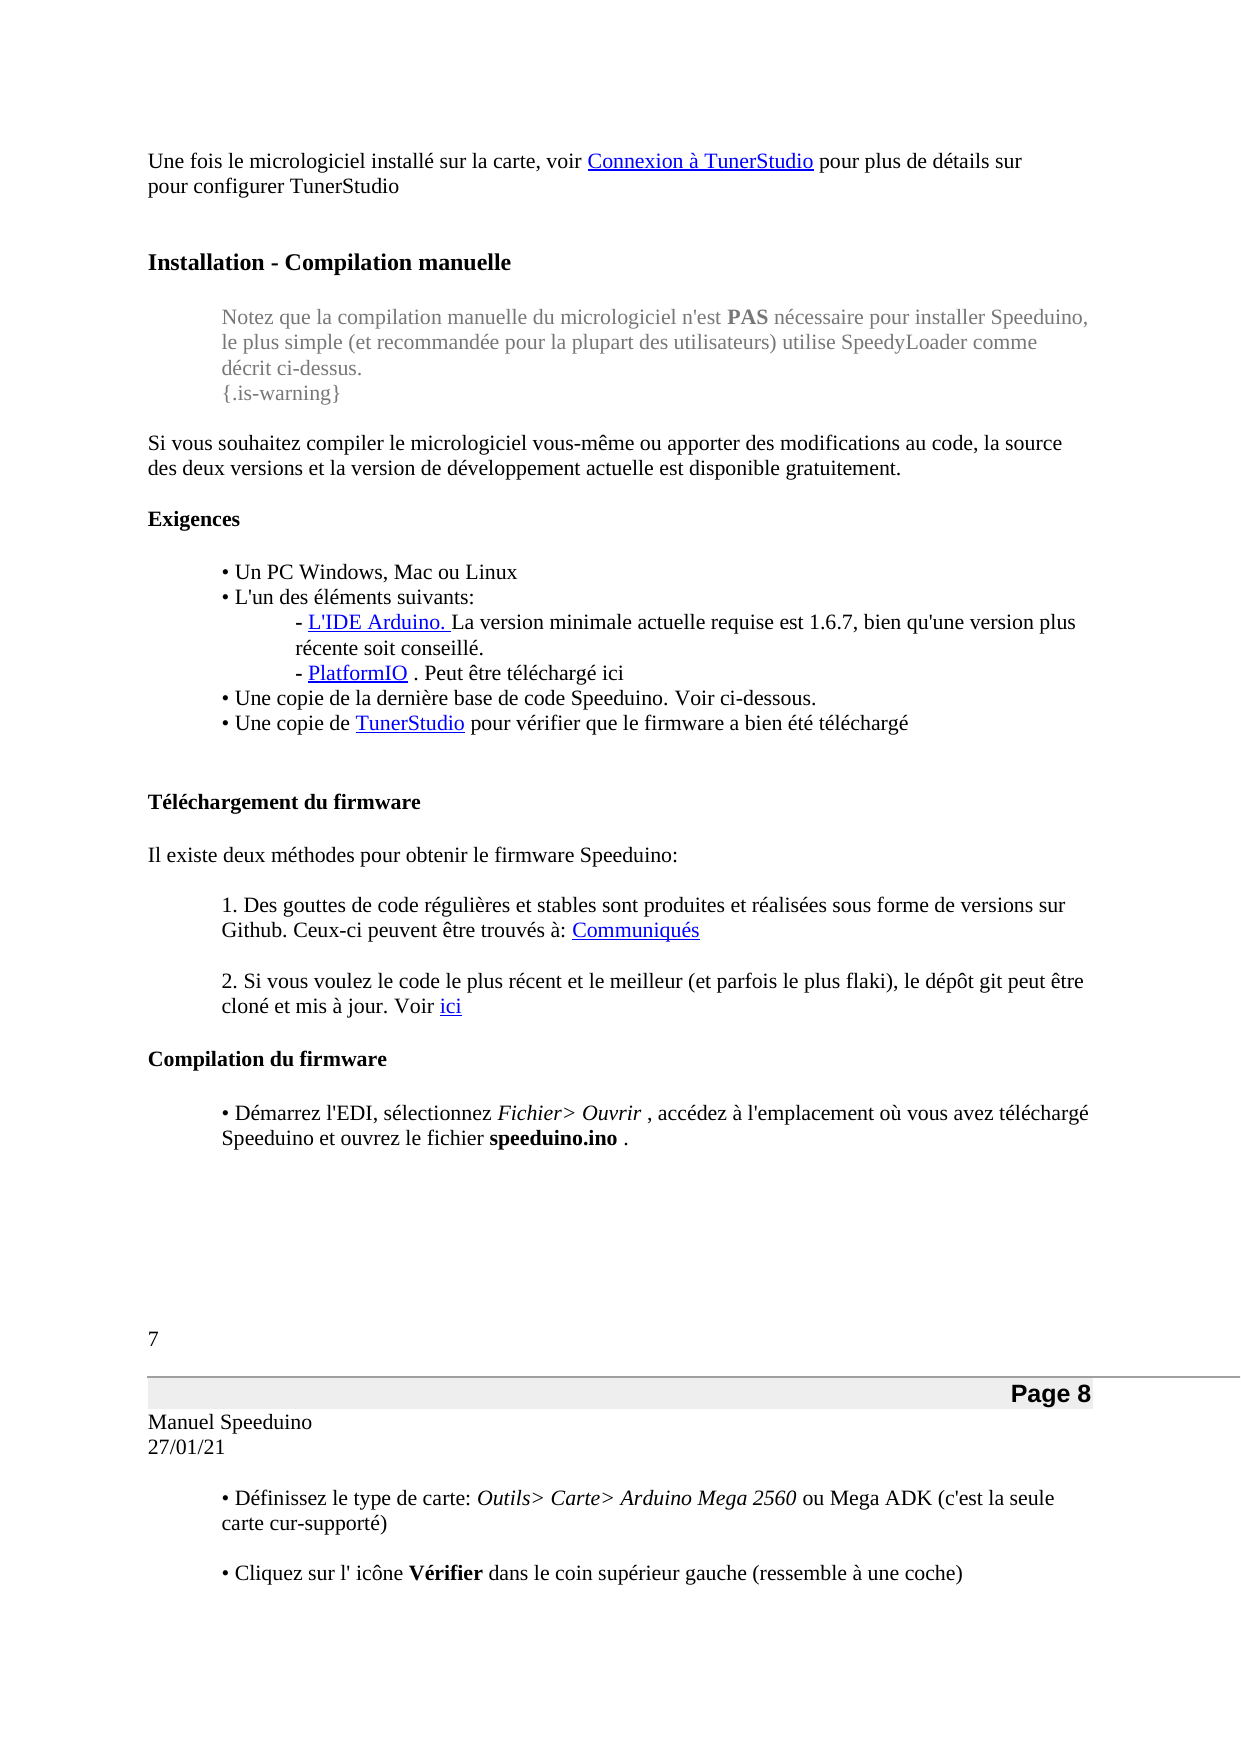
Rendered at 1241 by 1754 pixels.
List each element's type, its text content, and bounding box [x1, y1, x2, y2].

text 27/01/21 [148, 1434, 1093, 1459]
text Compilation du firmware [148, 1046, 1093, 1072]
text {.is-warning} [148, 380, 1093, 405]
text Une fois le micrologiciel installé sur la carte, voir Connexion à TunerStudio pour plus de détails sur [148, 148, 1093, 173]
text • Une copie de la dernière base de code Speeduino. Voir ci-dessous. [148, 685, 1093, 710]
text 2. Si vous voulez le code le plus récent et le meilleur (et parfois le plus flaki), le dépôt git peut être [148, 968, 1093, 993]
text • Cliquez sur l' icône Vérifier dans le coin supérieur gauche (ressemble à une coche) [148, 1560, 1093, 1586]
table_header Page 8 [148, 1378, 1093, 1409]
text • Un PC Windows, Mac ou Linux [148, 559, 1093, 584]
text pour configurer TunerStudio [148, 173, 1093, 198]
text Manuel Speeduino [148, 1409, 1093, 1434]
text • Une copie de TunerStudio pour vérifier que le firmware a bien été téléchargé [148, 710, 1093, 735]
text 7 [148, 1326, 1093, 1352]
text Il existe deux méthodes pour obtenir le firmware Speeduino: [148, 842, 1093, 867]
text • L'un des éléments suivants: [148, 584, 1093, 609]
text • Démarrez l'EDI, sélectionnez Fichier> Ouvrir , accédez à l'emplacement où vous avez téléchargé Speeduino et ouvrez le fichier speeduino.ino . [221, 1099, 1093, 1150]
text Téléchargement du firmware [148, 789, 1093, 814]
text Installation - Compilation manuelle [148, 248, 1093, 276]
text - PlatformIO . Peut être téléchargé ici [221, 660, 1093, 685]
text - L'IDE Arduino. La version minimale actuelle requise est 1.6.7, bien qu'une version plus récente soit conseillé. [295, 609, 1093, 660]
text Notez que la compilation manuelle du micrologiciel n'est PAS nécessaire pour installer Speeduino, le plus simple (et recommandée pour la plupart des utilisateurs) utilise SpeedyLoader comme décrit ci-dessus. [221, 304, 1093, 380]
text • Définissez le type de carte: Outils> Carte> Arduino Mega 2560 ou Mega ADK (c'est la seule carte cur-supporté) [221, 1485, 1093, 1535]
text Si vous souhaitez compiler le micrologiciel vous-même ou apporter des modifications au code, la source des deux versions et la version de développement actuelle est disponible gratuitement. [148, 430, 1093, 481]
text Exigences [148, 506, 1093, 531]
text cloné et mis à jour. Voir ici [148, 993, 1093, 1018]
text 1. Des gouttes de code régulières et stables sont produites et réalisées sous forme de versions sur Github. Ceux-ci peuvent être trouvés à: Communiqués [221, 892, 1093, 943]
